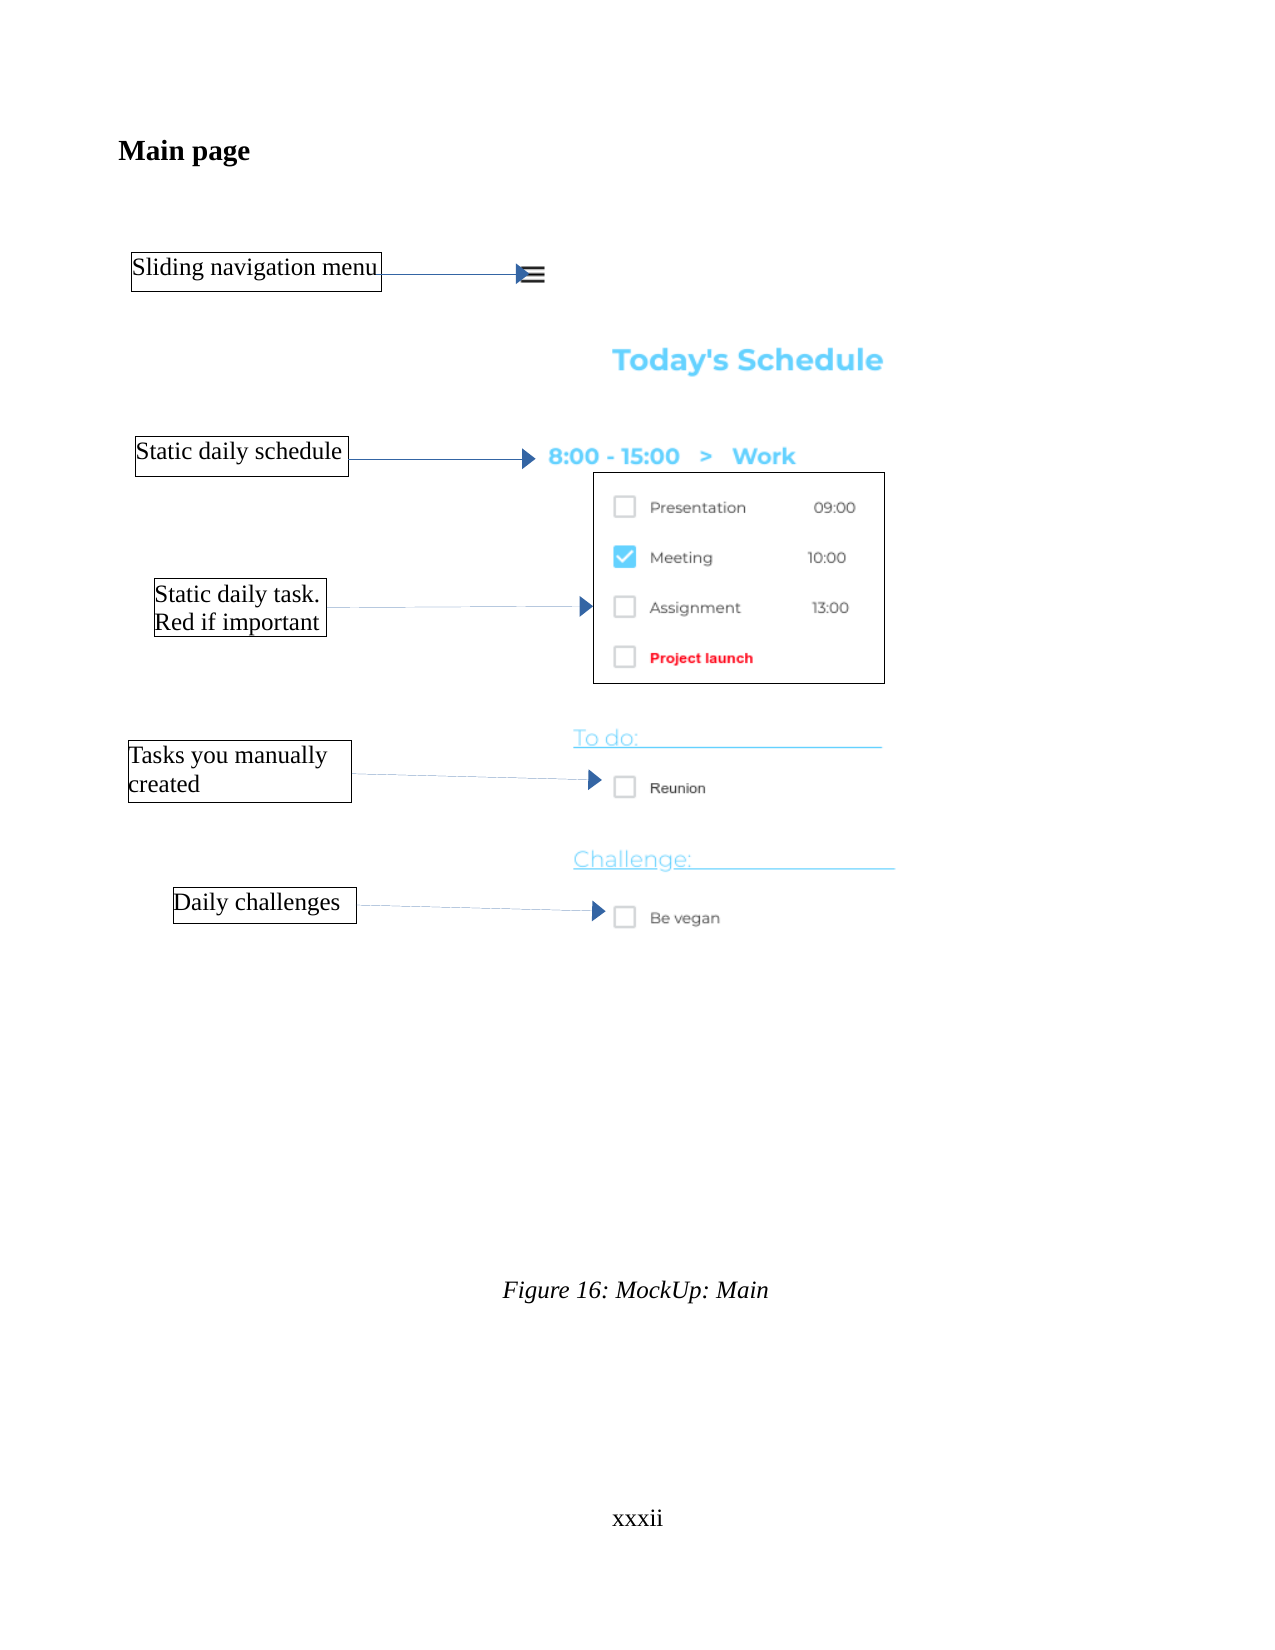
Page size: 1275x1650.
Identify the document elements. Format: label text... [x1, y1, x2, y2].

picture [502, 220, 990, 1275]
text Figure 16: MockUp: Main [502, 1275, 990, 1304]
picture [594, 473, 884, 683]
subtitle Main page [118, 133, 1157, 166]
subtitle [502, 207, 990, 220]
